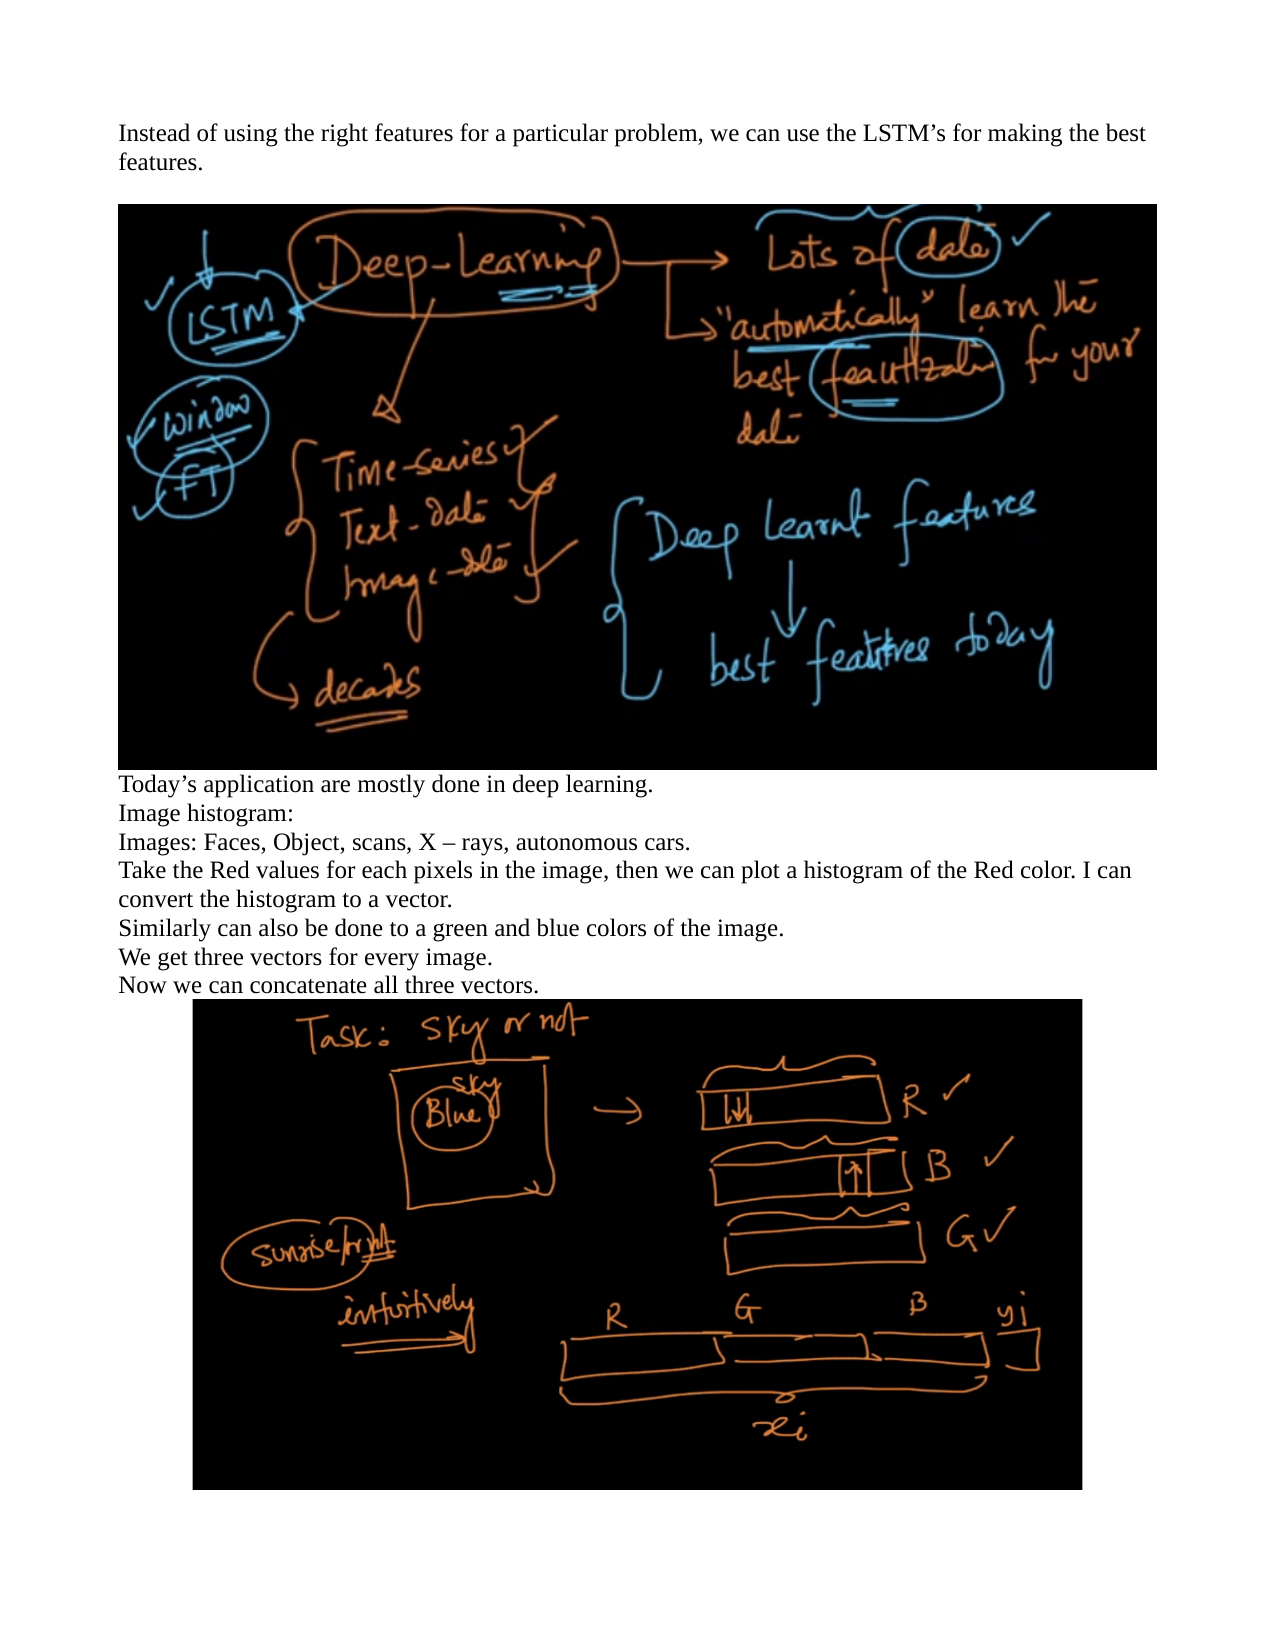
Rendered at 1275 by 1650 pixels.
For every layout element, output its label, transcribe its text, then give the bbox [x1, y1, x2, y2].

picture [118, 204, 1157, 770]
text Image histogram: [118, 798, 1157, 827]
text We get three vectors for every image. [118, 942, 1157, 971]
text Images: Faces, Object, scans, X – rays, autonomous cars. [118, 827, 1157, 856]
text Now we can concatenate all three vectors. [118, 971, 1157, 999]
picture [192, 999, 1083, 1490]
text Instead of using the right features for a particular problem, we can use the LSTM’s for making the best features. [118, 118, 1157, 176]
text Take the Red values for each pixels in the image, then we can plot a histogram of the Red color. I can convert the histogram to a vector. [118, 856, 1157, 913]
text Today’s application are mostly done in deep learning. [118, 770, 1157, 798]
text Similarly can also be done to a green and blue colors of the image. [118, 913, 1157, 942]
